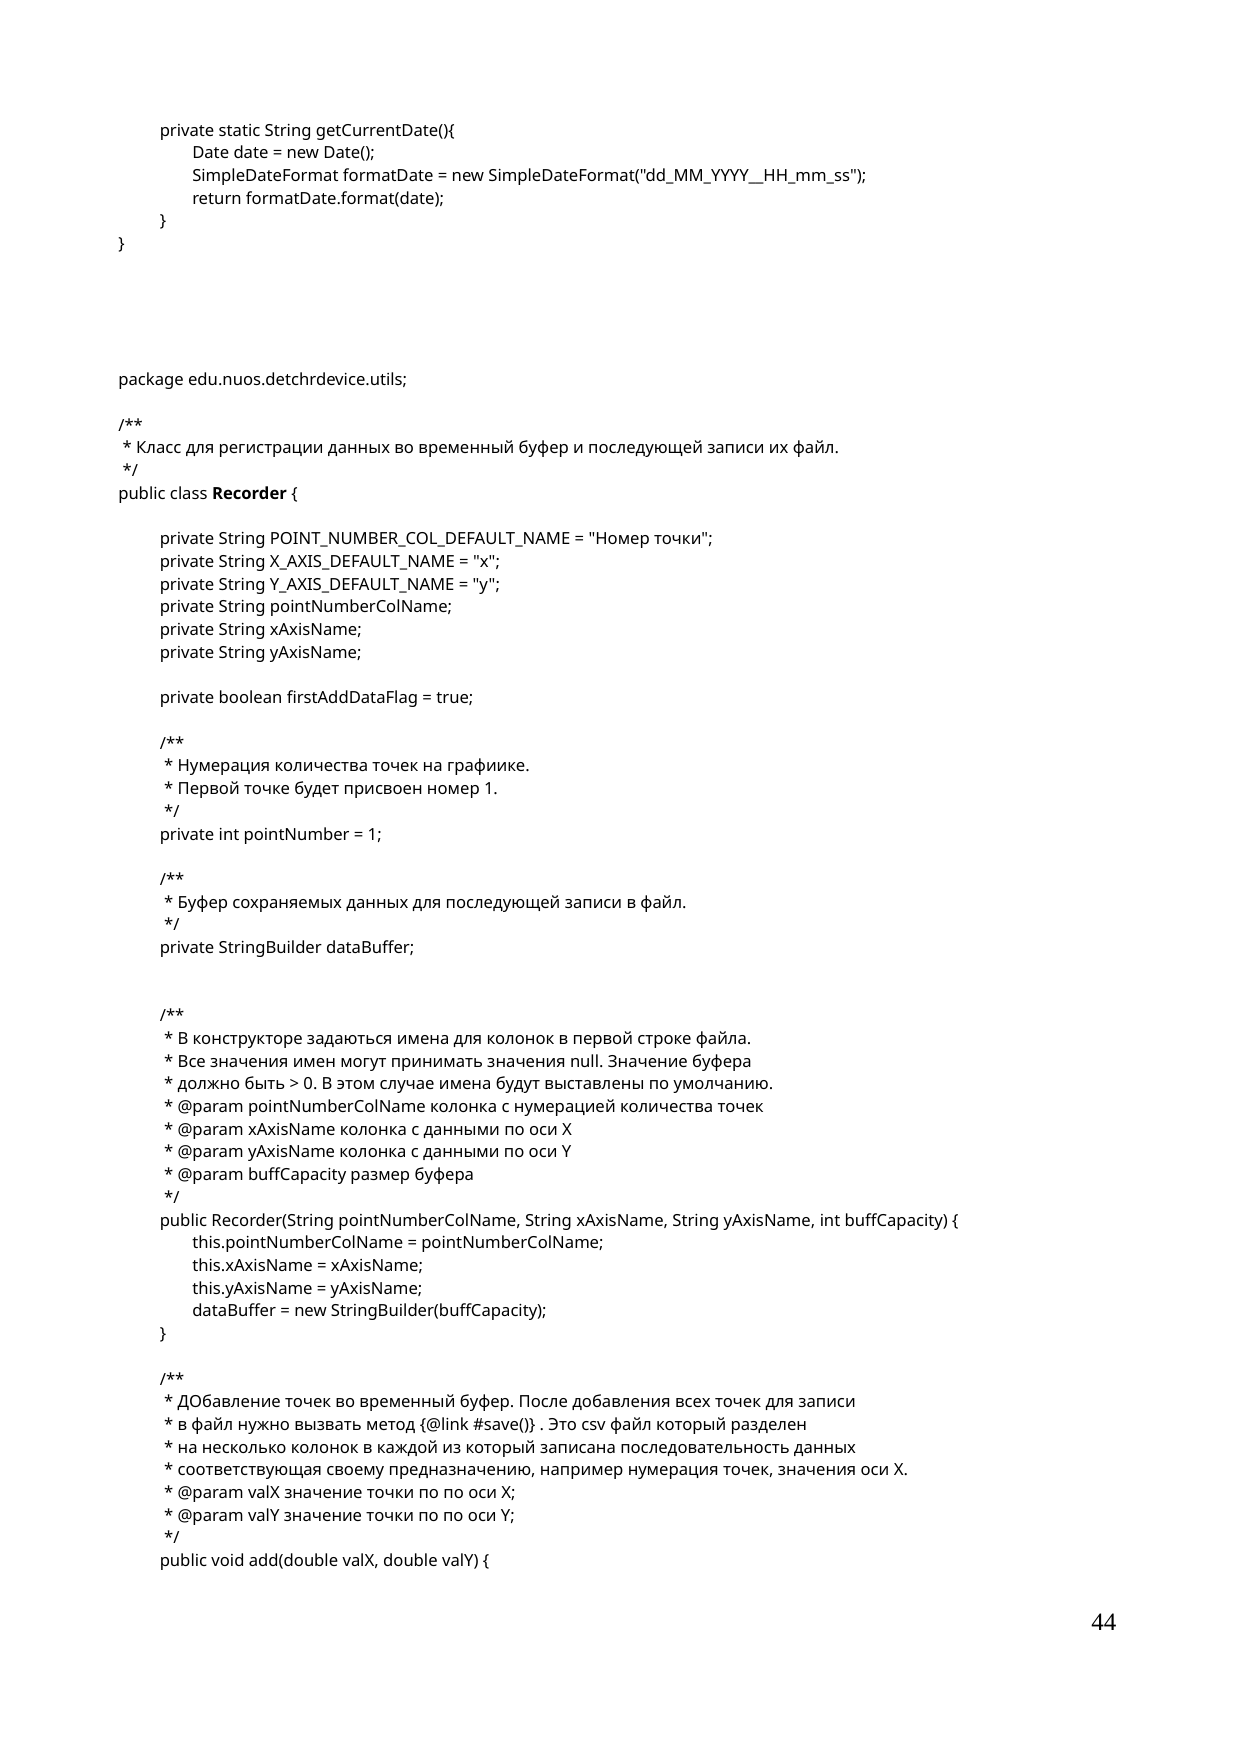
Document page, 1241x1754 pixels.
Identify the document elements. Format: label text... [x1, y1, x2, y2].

text } [118, 232, 1122, 254]
text private String X_AXIS_DEFAULT_NAME = "x"; [118, 549, 1122, 572]
text private boolean firstAddDataFlag = true; [118, 686, 1122, 708]
text * @param valX значение точки по по оси Х; [118, 1481, 1122, 1503]
text */ [118, 459, 1122, 481]
text * @param buffCapacity размер буфера [118, 1163, 1122, 1185]
text } [118, 1322, 1122, 1344]
text /** [118, 731, 1122, 754]
text private String POINT_NUMBER_COL_DEFAULT_NAME = "Номер точки"; [118, 527, 1122, 549]
text private StringBuilder dataBuffer; [118, 936, 1122, 958]
text * Буфер сохраняемых данных для последующей записи в файл. [118, 890, 1122, 913]
text public Recorder(String pointNumberColName, String xAxisName, String yAxisName, int buffCapacity) { [118, 1208, 1122, 1231]
text * должно быть > 0. В этом случае имена будут выставлены по умолчанию. [118, 1072, 1122, 1094]
text return formatDate.format(date); [118, 186, 1122, 209]
text * Первой точке будет присвоен номер 1. [118, 777, 1122, 799]
text * @param yAxisName колонка с данными по оси Y [118, 1140, 1122, 1163]
text * @param pointNumberColName колонка с нумерацией количества точек [118, 1094, 1122, 1117]
text /** [118, 413, 1122, 436]
text /** [118, 867, 1122, 890]
text private String Y_AXIS_DEFAULT_NAME = "y"; [118, 572, 1122, 595]
text Date date = new Date(); [118, 141, 1122, 163]
text public class Recorder { [118, 481, 1122, 504]
text * на несколько колонок в каждой из который записана последовательность данных [118, 1435, 1122, 1458]
text */ [118, 1185, 1122, 1208]
text * Класс для регистрации данных во временный буфер и последующей записи их файл. [118, 436, 1122, 459]
text package edu.nuos.detchrdevice.utils; [118, 368, 1122, 391]
text this.pointNumberColName = pointNumberColName; [118, 1231, 1122, 1253]
text public void add(double valX, double valY) { [118, 1549, 1122, 1571]
text * ДОбавление точек во временный буфер. После добавления всех точек для записи [118, 1390, 1122, 1412]
text */ [118, 799, 1122, 822]
text * в файл нужно вызвать метод {@link #save()} . Это csv файл который разделен [118, 1412, 1122, 1435]
text this.yAxisName = yAxisName; [118, 1276, 1122, 1299]
text */ [118, 1526, 1122, 1549]
text /** [118, 1367, 1122, 1390]
text this.xAxisName = xAxisName; [118, 1253, 1122, 1276]
text * @param valY значение точки по по оси Y; [118, 1503, 1122, 1526]
text private static String getCurrentDate(){ [118, 118, 1122, 141]
text SimpleDateFormat formatDate = new SimpleDateFormat("dd_MM_YYYY__HH_mm_ss"); [118, 163, 1122, 186]
text private String pointNumberColName; [118, 595, 1122, 618]
text * @param xAxisName колонка с данными по оси X [118, 1117, 1122, 1140]
text private String xAxisName; [118, 618, 1122, 640]
text */ [118, 913, 1122, 936]
text private int pointNumber = 1; [118, 822, 1122, 845]
text * В конструкторе задаються имена для колонок в первой строке файла. [118, 1026, 1122, 1049]
text private String yAxisName; [118, 640, 1122, 663]
text * Нумерация количества точек на графиике. [118, 754, 1122, 777]
text /** [118, 1004, 1122, 1026]
text * Все значения имен могут принимать значения null. Значение буфера [118, 1049, 1122, 1072]
text } [118, 209, 1122, 232]
text * соответствующая своему предназначению, например нумерация точек, значения оси X. [118, 1458, 1122, 1481]
text dataBuffer = new StringBuilder(buffCapacity); [118, 1299, 1122, 1322]
